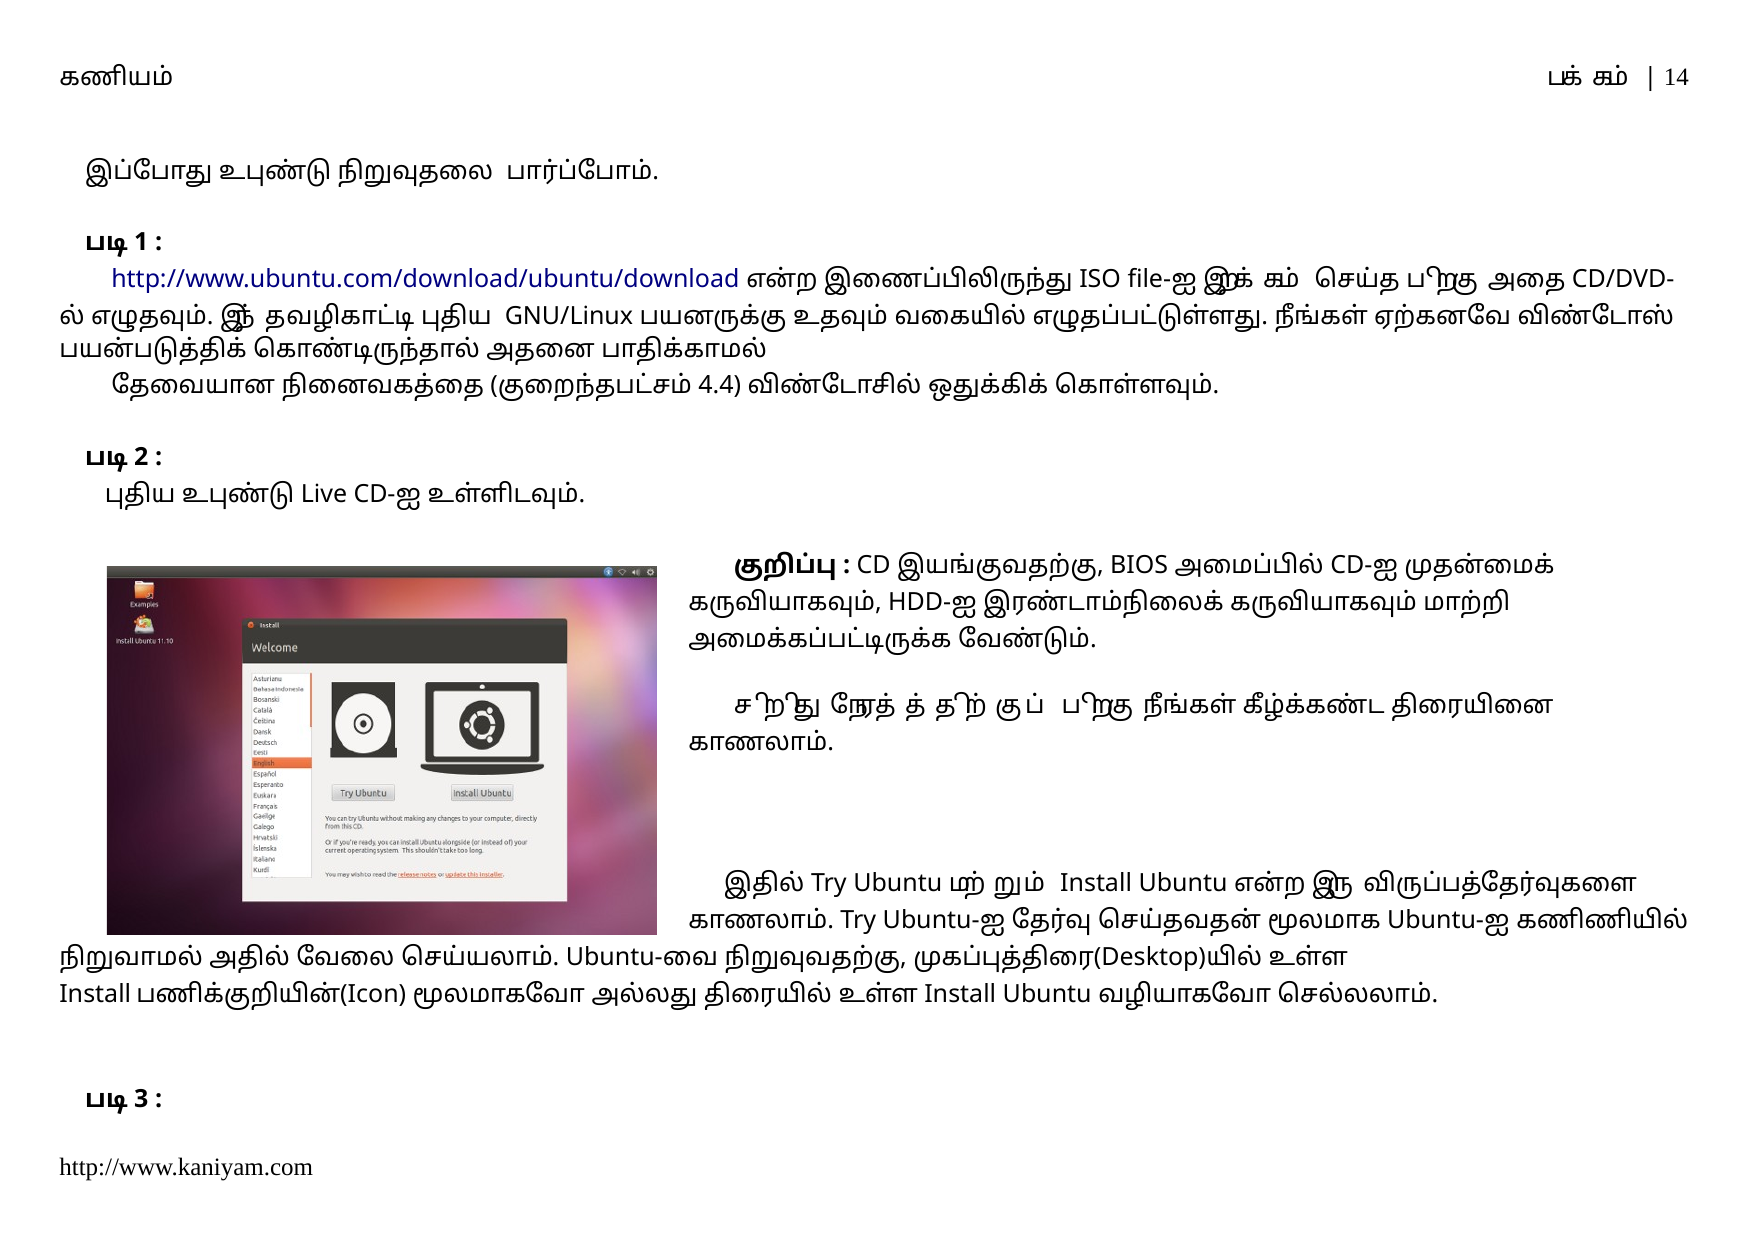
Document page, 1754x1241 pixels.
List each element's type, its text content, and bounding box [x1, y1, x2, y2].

text குறிப்பு : CD இயங்குவதற்கு, BIOS அமைப்பில் CD-ஐ முதன்மைக் கருவியாகவும், HDD-ஐ இரண்டாம்நிலைக் கருவியாகவும் மாற்றி அமைக்கப்பட்டிருக்க வேண்டும். [59, 546, 1695, 657]
text தேவையான நினைவகத்தை (குறைந்தபட்சம் 4.4) விண்டோசில் ஒதுக்கிக் கொள்ளவும். [59, 367, 1695, 404]
text புதிய உபுண்டு Live CD-ஐ உள்ளிடவும். [59, 475, 1695, 512]
text சிறிது நேரத்த்திற்குப் பிறகு நீங்கள் கீழ்க்கண்ட திரையினை காணலாம். [59, 691, 105, 728]
text http://www.ubuntu.com/download/ubuntu/download என்ற இணைப்பிலிருந்து ISO file-ஐ இறக்கம் செய்த பிறகு அதை CD/DVD-ல் எழுதவும். இந்த வழிகாட்டி புதிய GNU/Linux பயனருக்கு உதவும் வகையில் எழுதப்பட்டுள்ளது. நீங்கள் ஏற்கனவே விண்டோஸ் பயன்படுத்திக் கொண்டிருந்தால் அதனை பாதிக்காமல் [59, 261, 1695, 367]
text இப்போது உபுண்டு நிறுவுதலை பார்ப்போம். [59, 153, 1695, 189]
text படி 2 : [59, 438, 1695, 475]
text படி 1 : [59, 224, 1695, 261]
text இதில் Try Ubuntu மற்றும் Install Ubuntu என்ற இரு விருப்பத்தேர்வுகளை காணலாம். Try Ubuntu-ஐ தேர்வு செய்தவதன் மூலமாக Ubuntu-ஐ கணிணியில் நிறுவாமல் அதில் வேலை செய்யலாம். Ubuntu-வை நிறுவுவதற்கு, முகப்புத்திரை(Desktop)யில் உள்ள Installபணிக்குறியின்(Icon) மூலமாகவோ அல்லது திரையில் உள்ள Install Ubuntu வழியாகவோ செல்லலாம். [59, 864, 1695, 1012]
picture [106, 566, 657, 935]
text சிறிது நேரத்த்திற்குப் பிறகு நீங்கள் கீழ்க்கண்ட திரையினை காணலாம். [658, 691, 1695, 728]
text படி 3 : [59, 1081, 1695, 1117]
